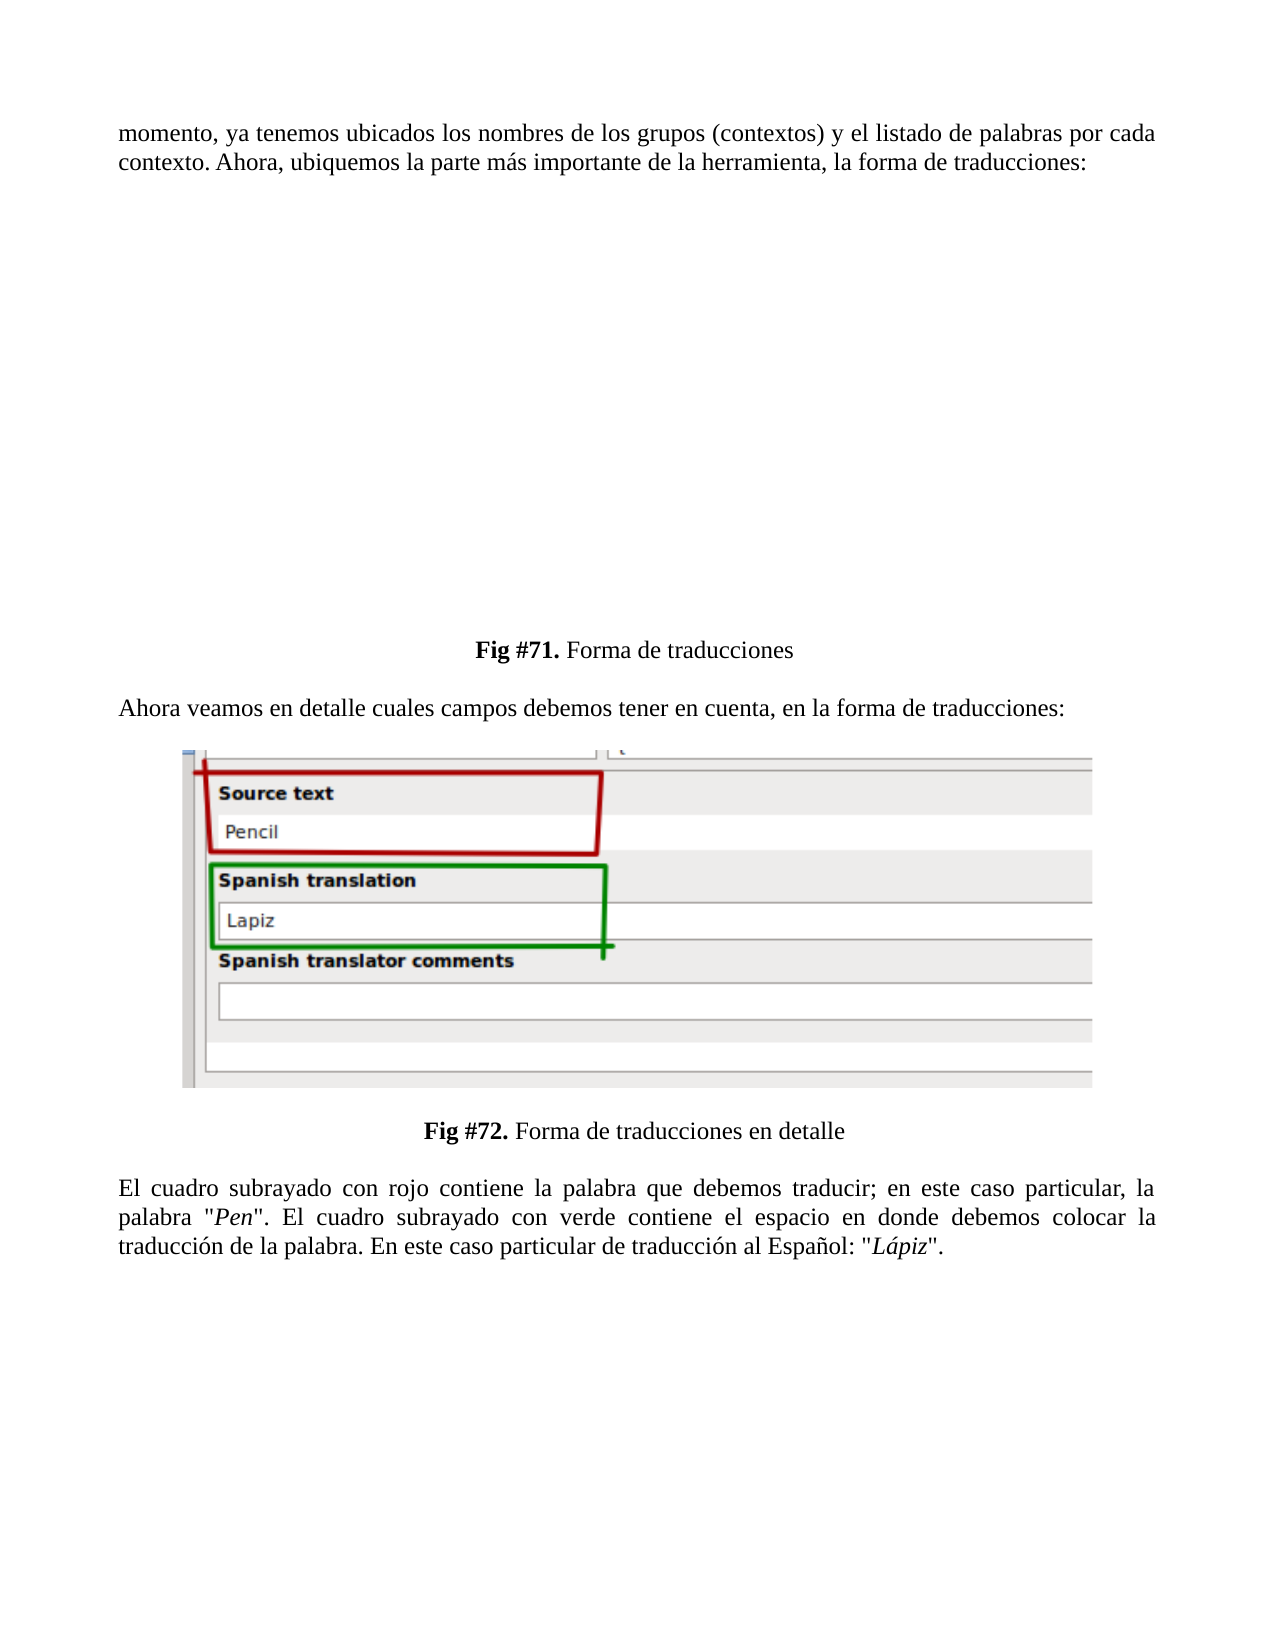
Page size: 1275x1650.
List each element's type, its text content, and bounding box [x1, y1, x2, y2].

picture [182, 750, 1093, 1088]
text Fig #71. Forma de traducciones [118, 636, 1157, 664]
text El cuadro subrayado con rojo contiene la palabra que debemos traducir; en este caso particular, la palabra "Pen". El cuadro subrayado con verde contiene el espacio en donde debemos colocar la traducción de la palabra. En este caso particular de traducción al Español: "Lápiz". [118, 1173, 1157, 1260]
text Ahora veamos en detalle cuales campos debemos tener en cuenta, en la forma de traducciones: [118, 693, 1157, 722]
text Fig #72. Forma de traducciones en detalle [118, 1116, 1157, 1145]
text momento, ya tenemos ubicados los nombres de los grupos (contextos) y el listado de palabras por cada contexto. Ahora, ubiquemos la parte más importante de la herramienta, la forma de traducciones: [118, 118, 1157, 176]
